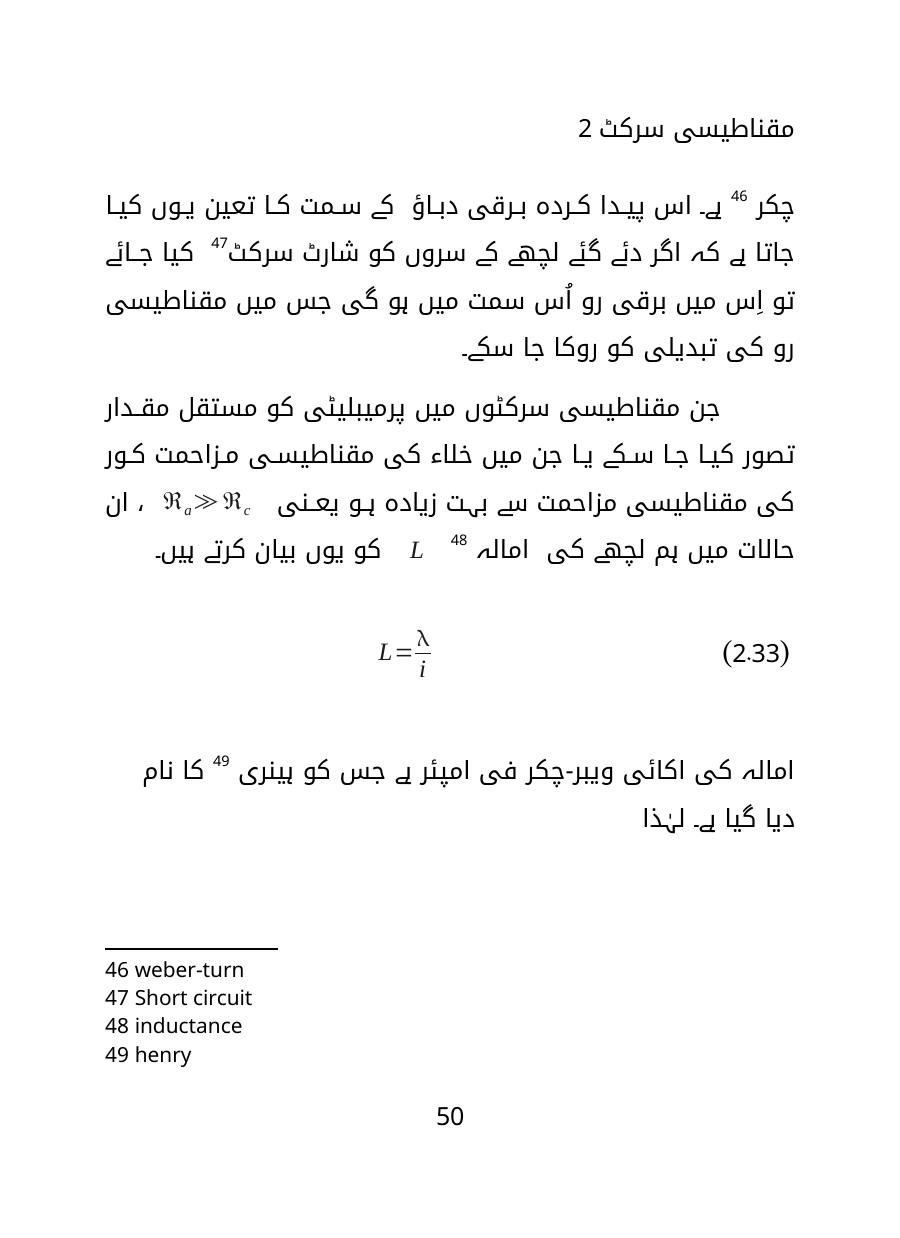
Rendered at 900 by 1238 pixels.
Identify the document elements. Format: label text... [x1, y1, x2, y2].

text جن مقناطیسی سرکٹوں میں پرمیبلیٹی کو مستقل مقدار تصور کیا جا سکے یا جن میں خلاء کی مقناطیسی مزاحمت کور کی مقناطیسی مزاحمت سے بہت زیادہ ہو یعنی ، ان حالات میں ہم لچھے کی امالہ کو یوں بیان کرتے ہیں۔ [105, 384, 795, 574]
text henry [105, 1040, 795, 1068]
table_header [105, 621, 696, 701]
text weber-turn [105, 955, 795, 983]
text امالہ کی اکائی ویبر-چکر فی امپئر ہے جس کو ہینری کا نام دیا گیا ہے۔ لہٰذا [105, 747, 795, 842]
text Short circuit [105, 983, 795, 1012]
table_header (2.33) [696, 621, 795, 701]
text inductance [105, 1012, 795, 1040]
text اس مساوات میں ہم لچھے میں، وقت کے ساتھ تبدیل ہونے والے، مقناطیسی رو کو سے ظاہر کر رہے ہیں۔ کو لچھے کی مقناطیسی رو سے ملاپ کہتے ہیں اور اس کی اکائی ویبر-چکر ہے۔ اس پیدا کردہ برقی دباؤ کے سمت کا تعین یوں کیا جاتا ہے کہ اگر دئے گئے لچھے کے سروں کو شارٹ سرکٹ کیا جائے تو اِس میں برقی رو اُس سمت میں ہو گی جس میں مقناطیسی رو کی تبدیلی کو روکا جا سکے۔ [105, 182, 795, 372]
